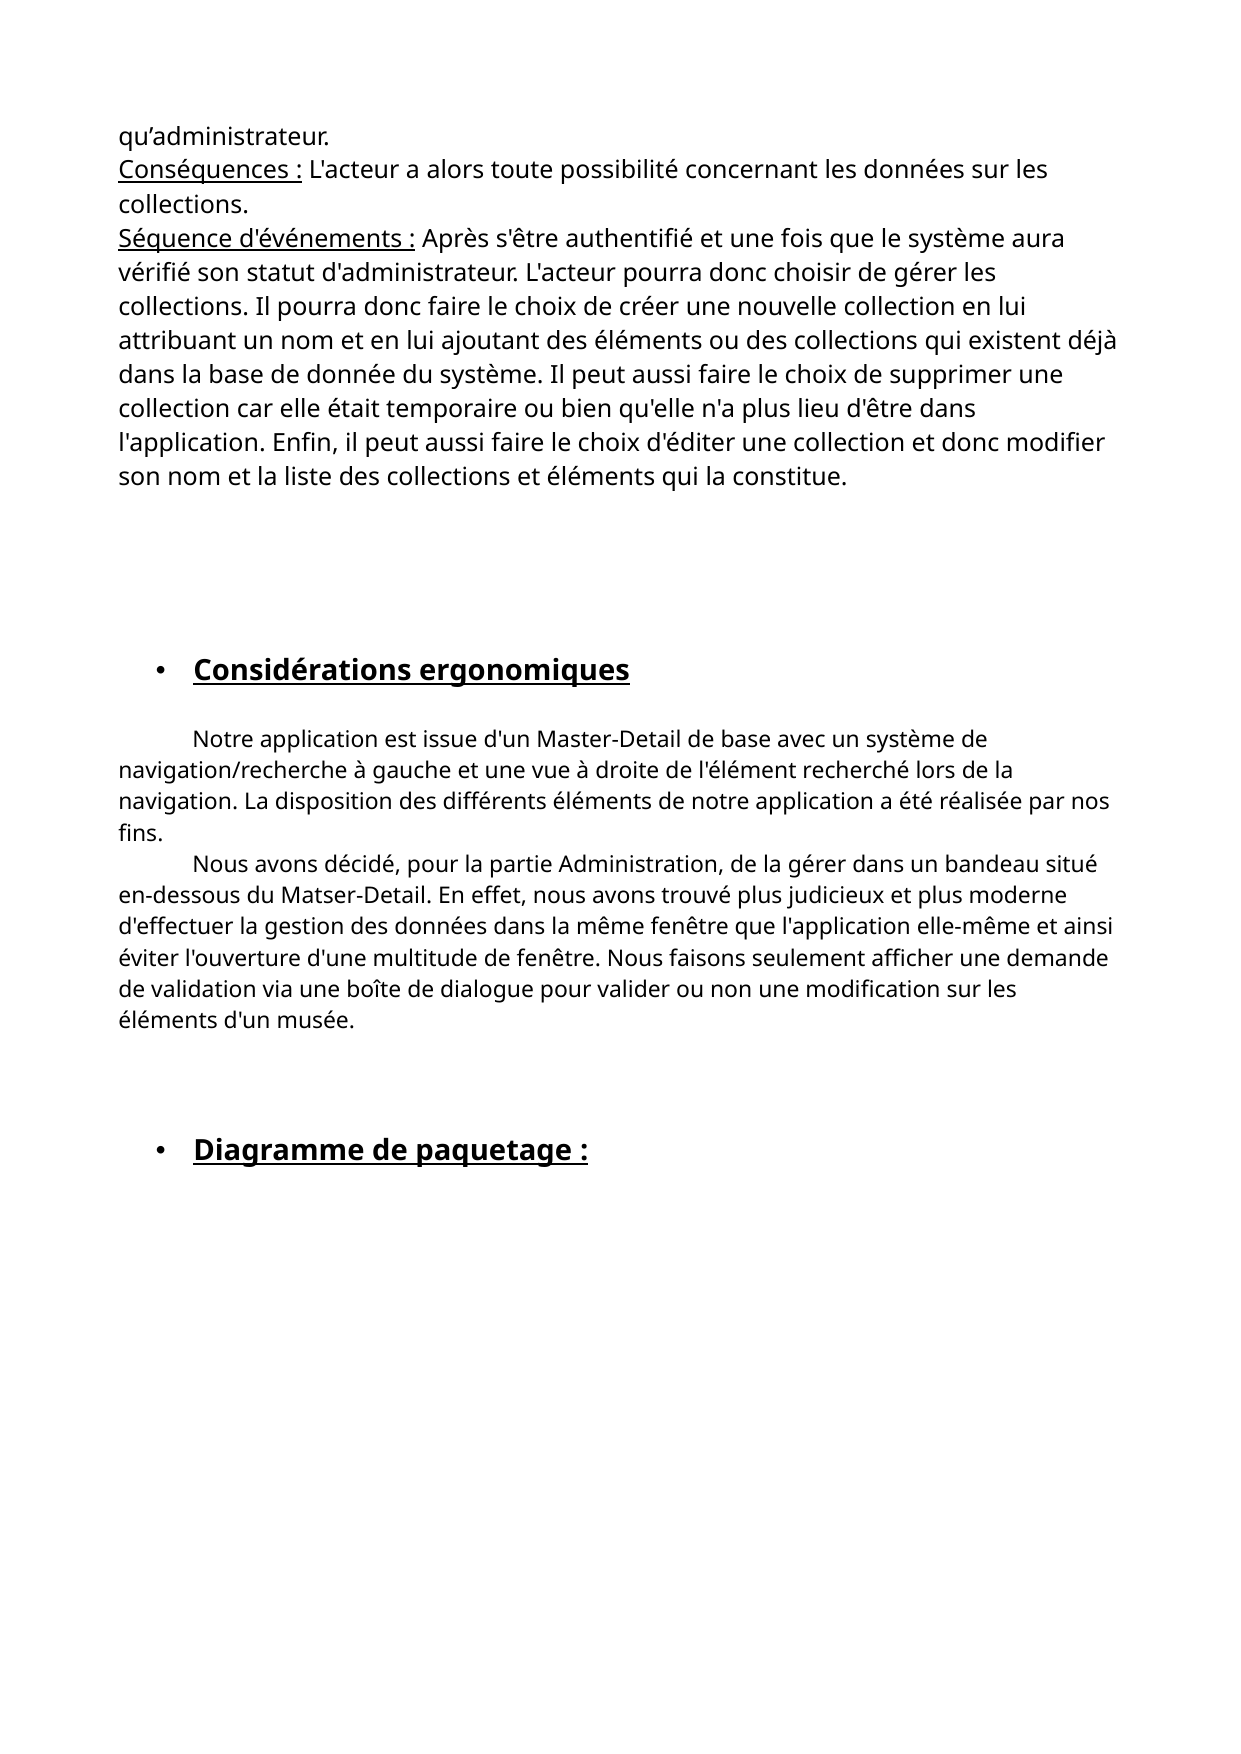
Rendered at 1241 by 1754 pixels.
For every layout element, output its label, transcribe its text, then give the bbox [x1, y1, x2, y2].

list Considérations ergonomiques [156, 649, 1122, 689]
text qu’administrateur. [118, 118, 1122, 152]
list Diagramme de paquetage : [156, 1129, 1122, 1169]
text Notre application est issue d'un Master-Detail de base avec un système de navigation/recherche à gauche et une vue à droite de l'élément recherché lors de la navigation. La disposition des différents éléments de notre application a été réalisée par nos fins. [118, 723, 1122, 848]
text Séquence d'événements : Après s'être authentifié et une fois que le système aura vérifié son statut d'administrateur. L'acteur pourra donc choisir de gérer les collections. Il pourra donc faire le choix de créer une nouvelle collection en lui attribuant un nom et en lui ajoutant des éléments ou des collections qui existent déjà dans la base de donnée du système. Il peut aussi faire le choix de supprimer une collection car elle était temporaire ou bien qu'elle n'a plus lieu d'être dans l'application. Enfin, il peut aussi faire le choix d'éditer une collection et donc modifier son nom et la liste des collections et éléments qui la constitue. [118, 220, 1122, 493]
text Nous avons décidé, pour la partie Administration, de la gérer dans un bandeau situé en-dessous du Matser-Detail. En effet, nous avons trouvé plus judicieux et plus moderne d'effectuer la gestion des données dans la même fenêtre que l'application elle-même et ainsi éviter l'ouverture d'une multitude de fenêtre. Nous faisons seulement afficher une demande de validation via une boîte de dialogue pour valider ou non une modification sur les éléments d'un musée. [118, 848, 1122, 1035]
text Conséquences : L'acteur a alors toute possibilité concernant les données sur les collections. [118, 152, 1122, 220]
